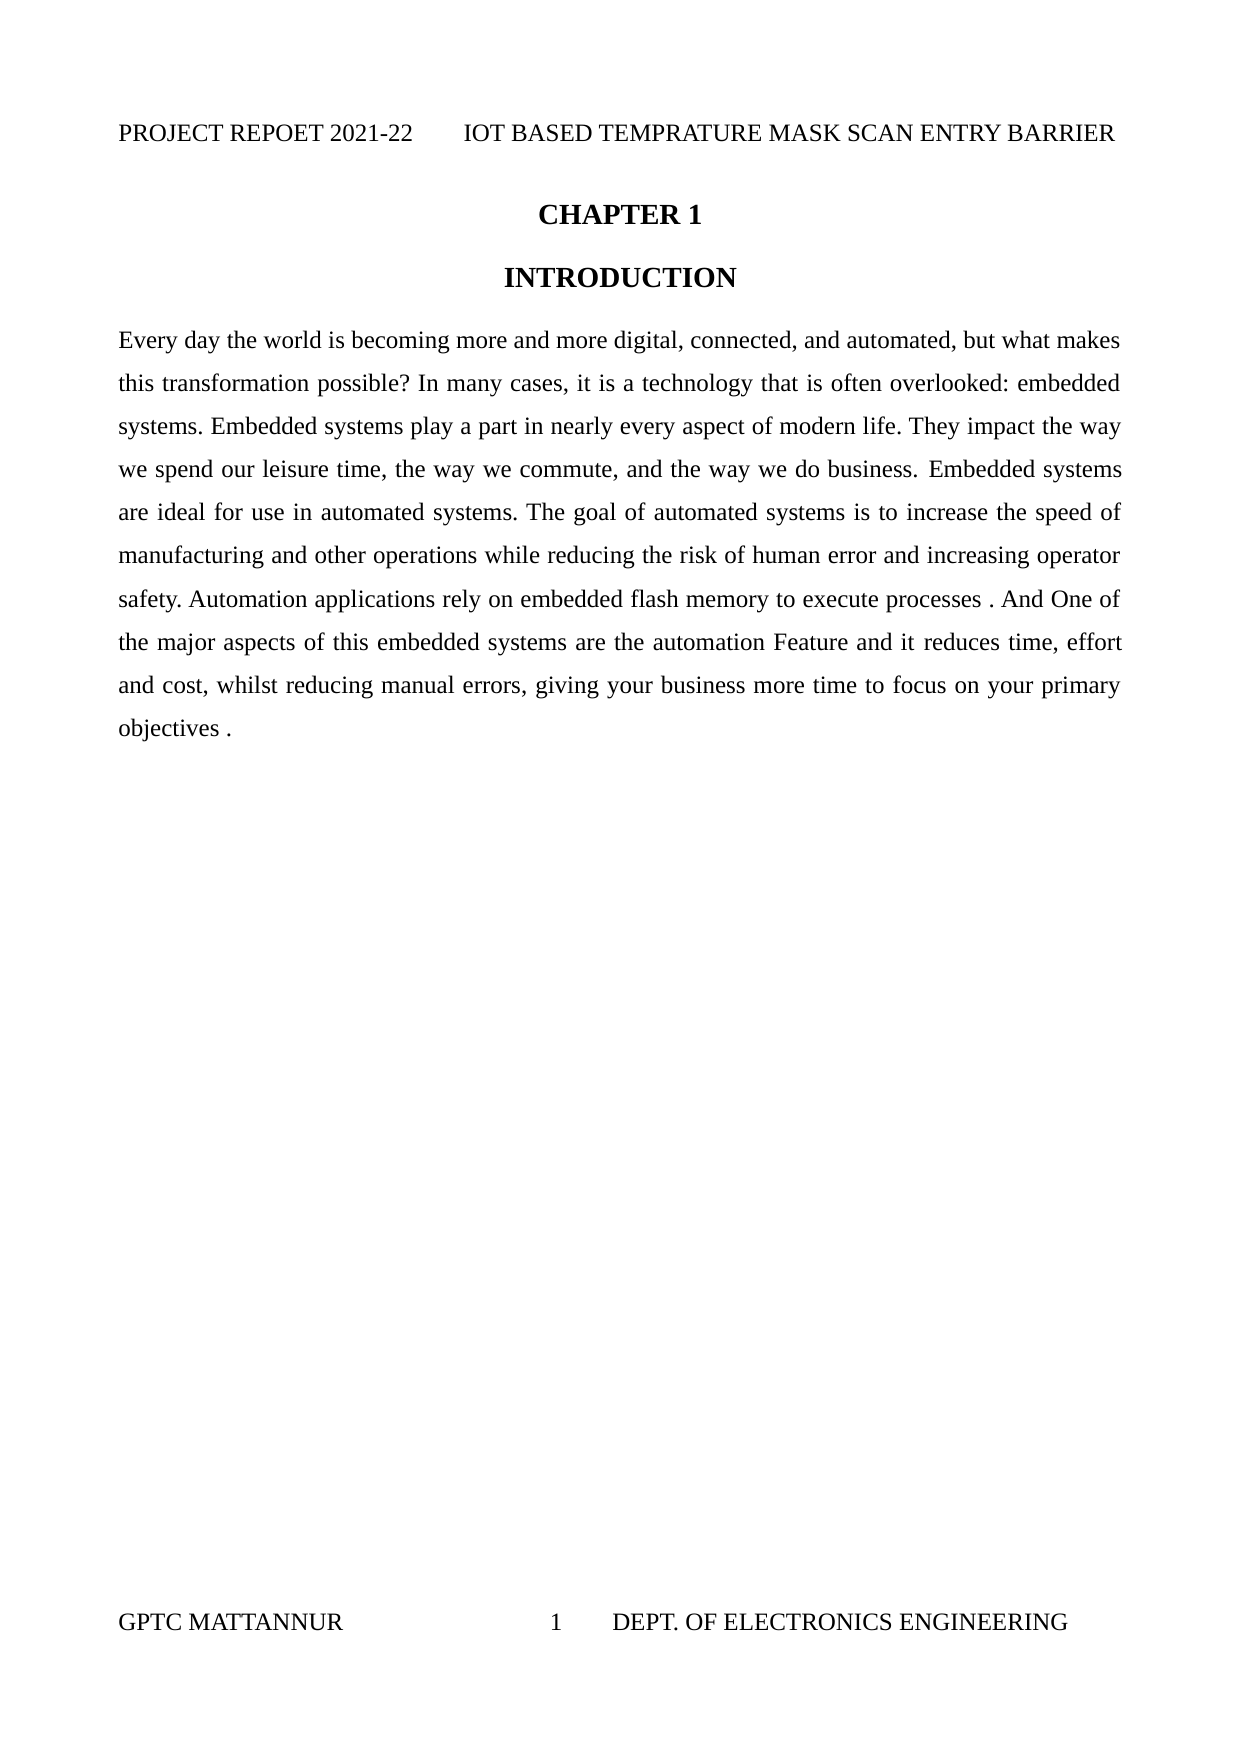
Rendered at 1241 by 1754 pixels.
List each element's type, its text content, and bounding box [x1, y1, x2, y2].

subtitle CHAPTER 1 [118, 197, 1122, 231]
subtitle Every day the world is becoming more and more digital, connected, and automated, but what makes this transformation possible? In many cases, it is a technology that is often overlooked: embedded systems. Embedded systems play a part in nearly every aspect of modern life. They impact the way we spend our leisure time, the way we commute, and the way we do business. Embedded systems are ideal for use in automated systems. The goal of automated systems is to increase the speed of manufacturing and other operations while reducing the risk of human error and increasing operator safety. Automation applications rely on embedded flash memory to execute processes . And One of the major aspects of this embedded systems are the automation Feature and it reduces time, effort and cost, whilst reducing manual errors, giving your business more time to focus on your primary objectives . [118, 325, 1122, 742]
subtitle INTRODUCTION [118, 260, 1122, 293]
